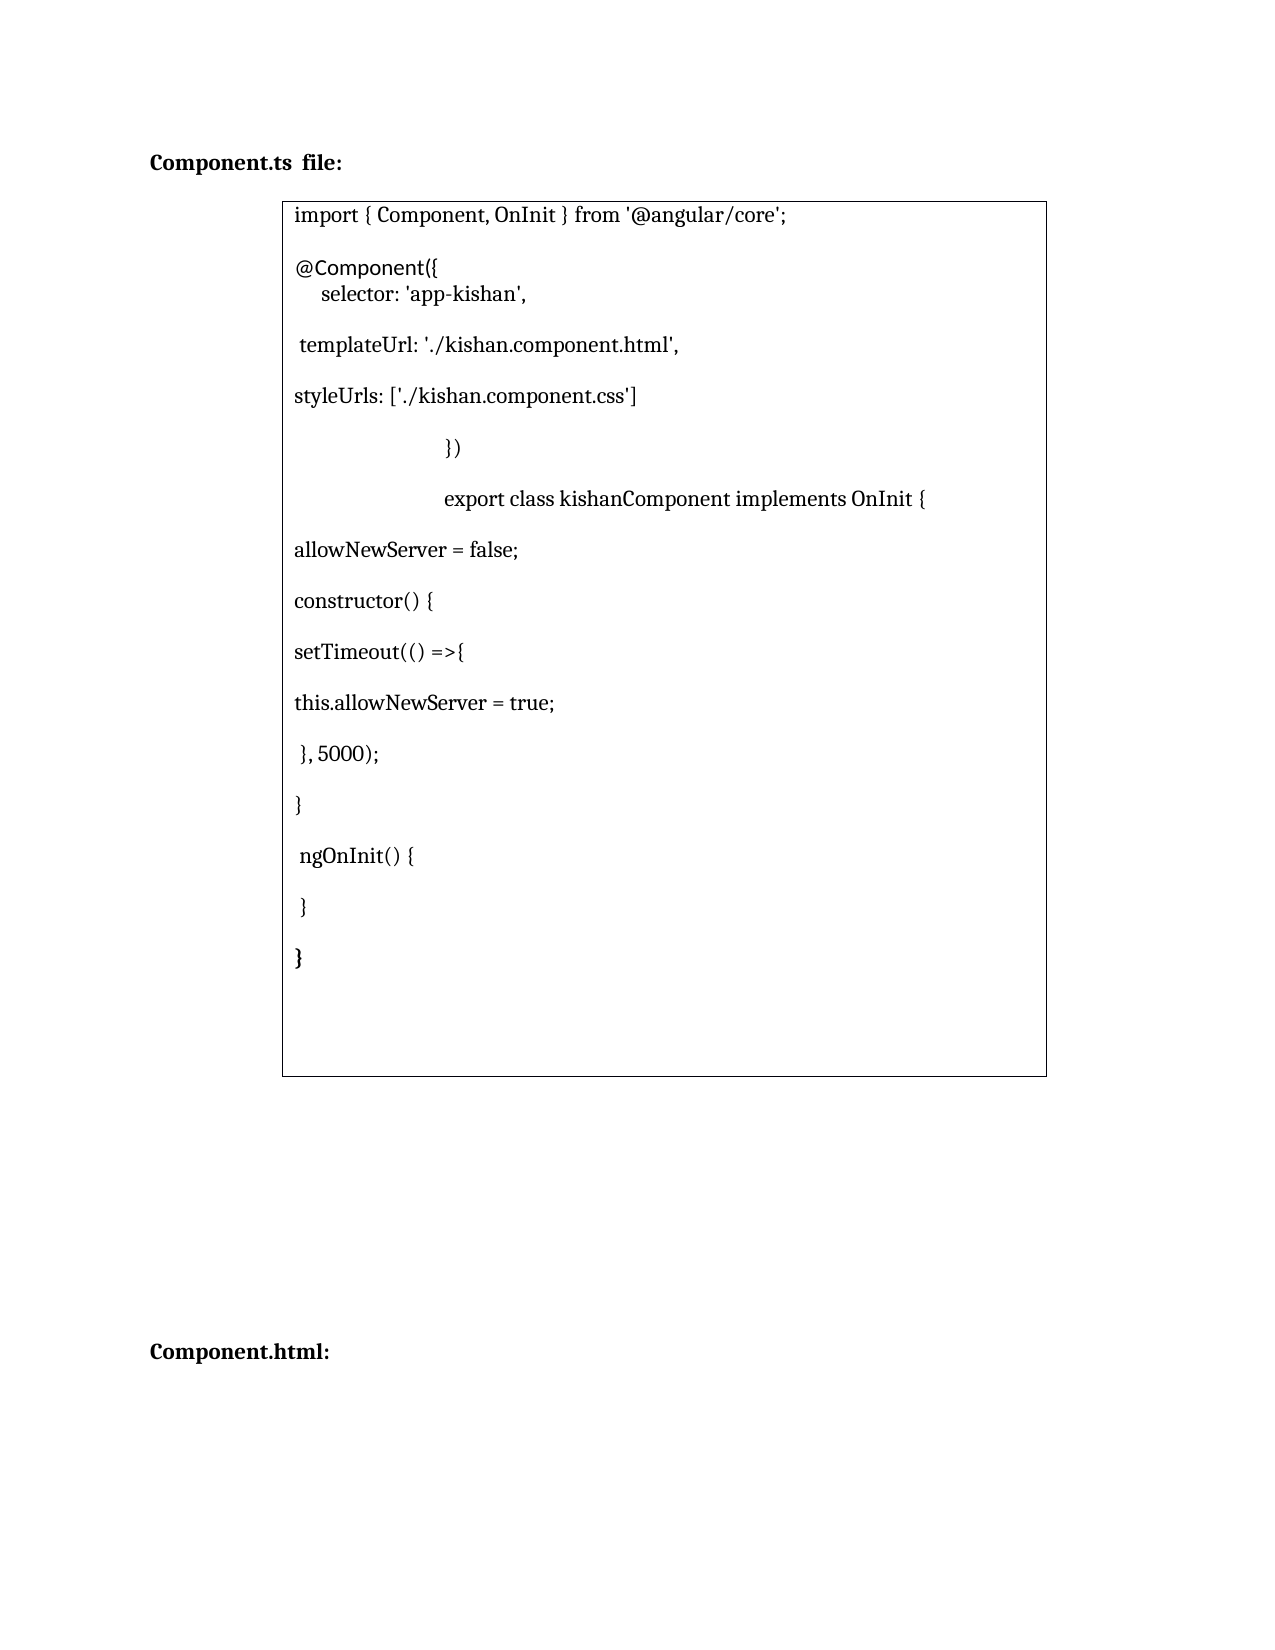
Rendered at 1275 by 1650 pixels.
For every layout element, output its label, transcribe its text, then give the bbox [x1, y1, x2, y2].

subtitle Component.html: [150, 1332, 1125, 1365]
subtitle Component.ts file: [150, 150, 1125, 176]
table_header import { Component, OnInit } from '@angular/core'; @Component({ selector: 'app-kishan', templateUrl: './kishan.component.html', styleUrls: ['./kishan.component.css'] }) export class kishanComponent implements OnInit { allowNewServer = false; constructor() { setTimeout(() =>{ this.allowNewServer = true; }, 5000); } ngOnInit() { } } [283, 202, 1046, 1076]
